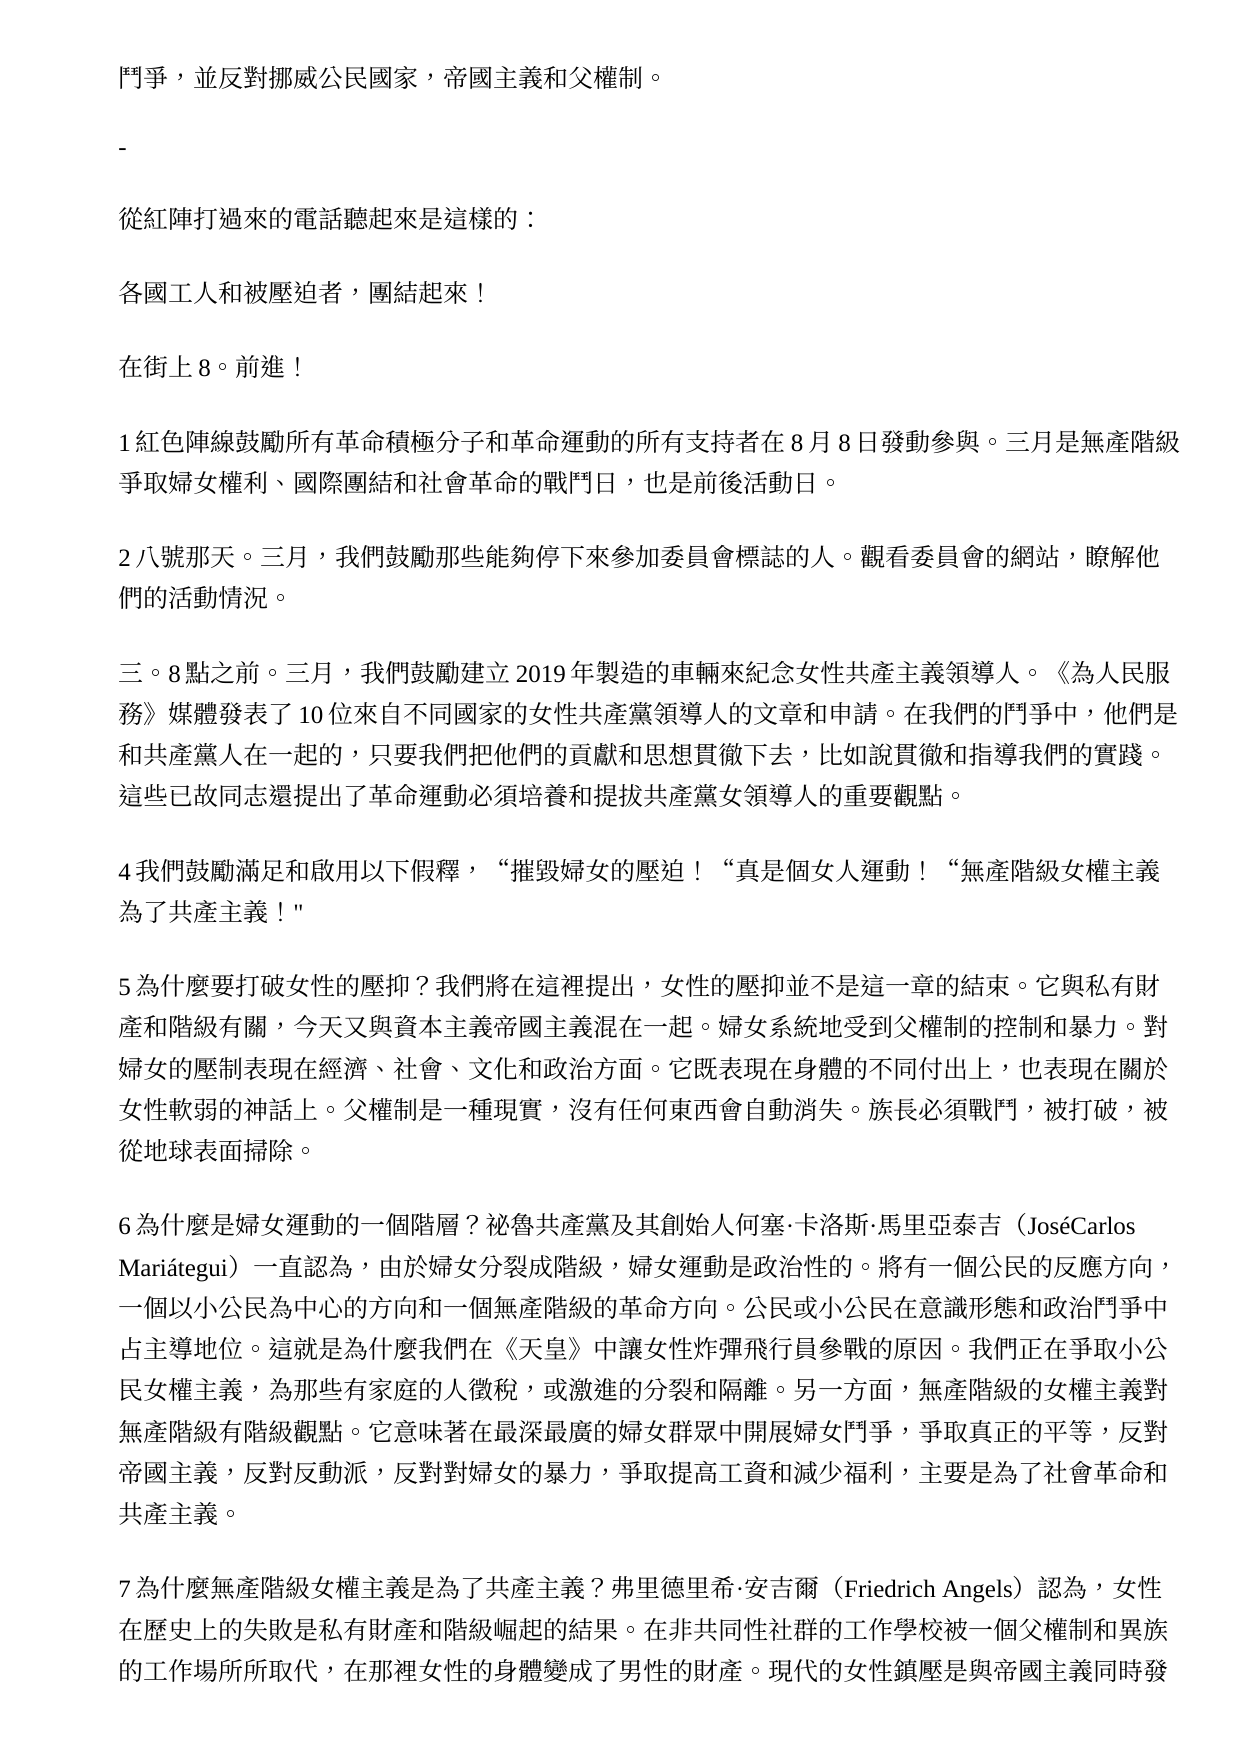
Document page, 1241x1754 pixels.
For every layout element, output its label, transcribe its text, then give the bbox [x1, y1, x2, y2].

text 2021-03-06T19:40:20+00:00 2021-03-06T19:40:22+00:00 TFM公司 ['https://i2.wp.com/tjen-people.no/wp-content/uploads/2021/03/pasted-image-0.png？調整大小=453%2C292&；ssl=1''https://tjen-people.no/index.php/2019/03/13/heder-and-aere-to-comrade-norah/embed/#什麼？機密=52axNdy2Vc“”https://tjen-people.no/index.php/2019/03/13/heder-and-aere-to-aleksandra-kollontaj/embed/#什麼？secret=zAYWQ9HANT''https://tjen-people.no/index.php/2019/02/28/rod-8-March-heder-and-aere-to-dagmar-eilerth/embed/#什麼？祕密=Kh2QN2oEXq“”https://tjen-people.no/index.php/2019/03/03/rod-8-March-heder-and-aere-to-rosa-luxemburg/embed/#什麼？祕密=JEV14Cv0D1''https://tjen-people.no/index.php/2019/03/03/rod-8-March-heder-and-aere-to-avanti/embed/#什麼？祕密=KnSzCKi57h“https://tjen-people.no/index.php/2019/03/04/rod-8-March-heder-and-aere-to-esther-bergerud/embed/網址/#什麼？祕密=NN6n4osGg0'，'https://tjen-people.no/index.php/2019/03/06/rod-8-March-heder-and-aere-to-edith-lagos/embed/#什麼？祕密=OYJYQZB1Q''https://tjen-people.no/index.php/2019/03/06/rod-8-March-heder-and-aere-to-clara-zetkin/embed/#什麼？機密=imKiBG303X'，'https://tjen-people.no/index.php/2019/03/07/rod-8-March-heder-and-aere-to-nadezjda-krupskaja/embed/#什麼？祕密=4zDVoamHfz''https://tjen-people.no/index.php/2019/03/08/rod-8-March-heder-and-aere-to-jiang-qing/embed/#什麼？祕密=JGoXQNR7YR“”https://donorbox.org/widget.js'https://donorbox.org/embed/捐贈-1'https://i2.wp.com/tjen-people.no/wp-content/uploads/2021/03/pasted-image-0.png？調整大小=453%2C292&；ssl=1'] [輸入] 來自為人民媒體服務的評論員。 紅色陣線的一個電話鼓勵馬克8號。三月是戰鬥日，主要是為了工人和帝國主義。電話“在街上8。March用文字來紀念離開街道的一天，而不是試圖取消課堂上的一天。紅色戰線，3月8日在街上！ 戰鬥委員會還鼓勵他的主頁打8分。在街上游行，來自紅色陣線的號召鼓勵人們參加委員會的標記。為人民媒體服務，加入挑戰，並請我們的讀者為8分。像戰鬥日一樣前進。 帝國主義的所有危機都使全世界人民的生活急劇惡化。這尤其適用於非洲、亞洲和拉丁美洲受壓制的國家，那裡數百萬人不僅死於疾病，而且直接死於經濟危機、飢餓加劇和影響窮人的流行病。 在一個帝國主義國家相對安全地坐著需要另一個關注點，而不是忙於自己和自己的事情。挪威有貧窮、交換和壓迫，但我們今天在第三世界看到的大量受苦受難的人。只要皇帝們在自己的土地上有和平，他們就可以安全地繼續他們的計劃，在世界上的窮人。帝國主義意味著死亡，意味著每年數以百萬計的群眾的需要，無論是舊的還是新的常態，儘管在過去一年中帝國主義已經大大惡化。 世界上的勞動婦女和貧窮婦女受到兩次壓制。他們像階級一樣被交換和壓制，像性一樣被交換和壓迫。在危機和接待期間，對婦女的野蠻暴力行為正在增加，在鎮壓和孤立的情況下更是如此。上街8。三月，戰鬥和抵抗，以正確的方式代表著所有被壓迫的婦女。 在此基礎上，一切革命者都要以國際精神和革命精神走上八大街頭。遊行，以加強對革命運動的鬥爭，並反對挪威公民國家，帝國主義和父權制。 - 從紅陣打過來的電話聽起來是這樣的： 各國工人和被壓迫者，團結起來！ 在街上8。前進！ 1紅色陣線鼓勵所有革命積極分子和革命運動的所有支持者在8月8日發動參與。三月是無產階級爭取婦女權利、國際團結和社會革命的戰鬥日，也是前後活動日。 2八號那天。三月，我們鼓勵那些能夠停下來參加委員會標誌的人。觀看委員會的網站，瞭解他們的活動情況。 三。8點之前。三月，我們鼓勵建立2019年製造的車輛來紀念女性共產主義領導人。《為人民服務》媒體發表了10位來自不同國家的女性共產黨領導人的文章和申請。在我們的鬥爭中，他們是和共產黨人在一起的，只要我們把他們的貢獻和思想貫徹下去，比如說貫徹和指導我們的實踐。這些已故同志還提出了革命運動必須培養和提拔共產黨女領導人的重要觀點。 4我們鼓勵滿足和啟用以下假釋，“摧毀婦女的壓迫！“真是個女人運動！“無產階級女權主義為了共產主義！" 5為什麼要打破女性的壓抑？我們將在這裡提出，女性的壓抑並不是這一章的結束。它與私有財產和階級有關，今天又與資本主義帝國主義混在一起。婦女系統地受到父權制的控制和暴力。對婦女的壓制表現在經濟、社會、文化和政治方面。它既表現在身體的不同付出上，也表現在關於女性軟弱的神話上。父權制是一種現實，沒有任何東西會自動消失。族長必須戰鬥，被打破，被從地球表面掃除。 6為什麼是婦女運動的一個階層？祕魯共產黨及其創始人何塞·卡洛斯·馬里亞泰吉（JoséCarlos Mariátegui）一直認為，由於婦女分裂成階級，婦女運動是政治性的。將有一個公民的反應方向，一個以小公民為中心的方向和一個無產階級的革命方向。公民或小公民在意識形態和政治鬥爭中占主導地位。這就是為什麼我們在《天皇》中讓女性炸彈飛行員參戰的原因。我們正在爭取小公民女權主義，為那些有家庭的人徵稅，或激進的分裂和隔離。另一方面，無產階級的女權主義對無產階級有階級觀點。它意味著在最深最廣的婦女群眾中開展婦女鬥爭，爭取真正的平等，反對帝國主義，反對反動派，反對對婦女的暴力，爭取提高工資和減少福利，主要是為了社會革命和共產主義。 7為什麼無產階級女權主義是為了共產主義？弗里德里希·安吉爾（Friedrich Angels）認為，女性在歷史上的失敗是私有財產和階級崛起的結果。在非共同性社群的工作學校被一個父權制和異族的工作場所所取代，在那裡女性的身體變成了男性的財產。現代的女性鎮壓是與帝國主義同時發生的。在貧苦農民和無產階級中，婦女所佔比例過高。資本家在勞動人民中的性別分化開始，婦女的工資保持較低。資本家在美容行業賺錢，並以色情和賣淫的形式對婦女實施性暴力。只有革命才能提高資本主義，然後為一個沒有私有財產和女性壓迫的分類社會做準備。婦女必須通過革命和社會主義一直前進到共產主義社會，那裡的外國工人和階級永遠消失了。 8八點以後。三月，我們鼓勵所有革命者學習馬克思主義和女性問題，特別是祕魯共產黨的馬克思主義、馬里亞泰吉和女性運動，印度毛派阿凡提的“女權運動的哲學方向”和馬克思、恩格斯的《馬克思主義和婦女解放》，這是馬克思、恩格斯的文字選擇，列寧、斯大林和毛澤東關於女性問題。 無產階級女權主義為了共產主義！ 打第八天。前進！ 紅戰線，2021年3月 - 文章對10位共產主義女領導人表示敬意，向諾拉·赫特同志表示敬意，向亞歷山德拉·科隆塔吉表示敬意。三月：榮譽和榮譽的達格瑪艾勒思紅8。三月：玫瑰盧森堡紅8的高度和榮譽。三月：阿凡提紅8的高度和榮譽。三月：榮譽和榮譽以斯帖伯格魯德紅8。三月：伊迪絲拉各斯紅8的榮譽和榮譽。三月：向克拉拉·澤金致敬紅色8。三月：榮譽和榮譽的納德茲吉達交叉卡加紅8。三月：江青的高度與榮譽 親愛的讀者！ 為人民服務媒體需要你的支援。當然，我們沒有得到任何新聞釋出會，也沒有從富有的資本家那裡得到任何幫助，比如種族主義的“另類媒體”。我們所有的支援都來自我們的讀者和革命運動。我們對此非常感激。沒有你，我們就活不下去了，你可以用你能用的來支援我們，為我們做貢獻。 ['8.三月，“婦女鬥爭”，“無產階級女權主義”，“無產階級女權主義”] [118, 59, 1181, 1687]
